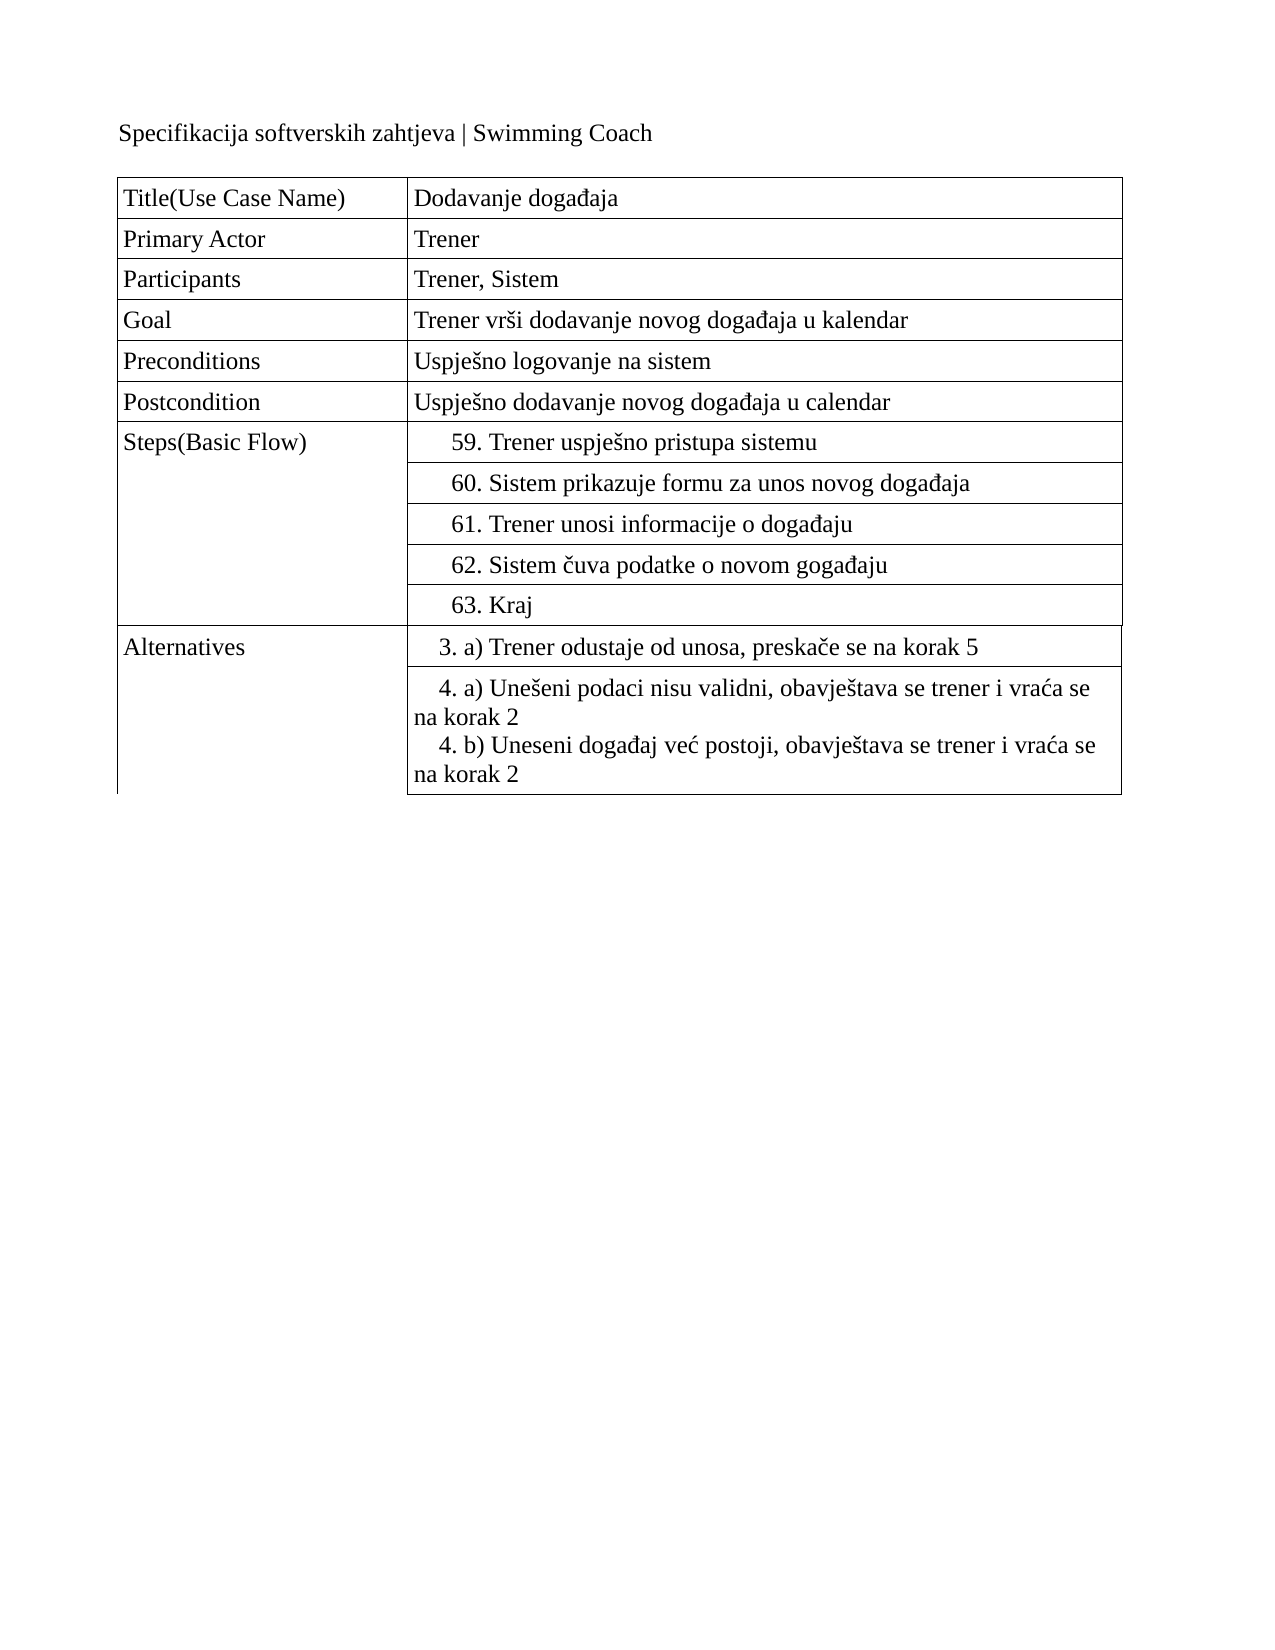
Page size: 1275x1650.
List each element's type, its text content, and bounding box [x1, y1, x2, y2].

table_cell 4. a) Unešeni podaci nisu validni, obavještava se trener i vraća se na korak 2 4. b) Uneseni događaj već postoji, obavještava se trener i vraća se na korak 2 [408, 667, 1121, 794]
table_cell Postcondition [118, 382, 407, 421]
table_cell Sistem čuva podatke o novom gogađaju [408, 545, 1122, 584]
table_cell Sistem prikazuje formu za unos novog događaja [408, 463, 1122, 503]
table_cell Trener, Sistem [408, 259, 1122, 299]
table_cell Uspješno dodavanje novog događaja u calendar [408, 382, 1122, 421]
table_cell Participants [118, 259, 407, 299]
table_header Title(Use Case Name) [118, 178, 407, 218]
table_cell Kraj [408, 585, 1122, 625]
table_cell Trener [408, 219, 1122, 258]
table_cell Trener vrši dodavanje novog događaja u kalendar [408, 300, 1122, 340]
table_cell Trener unosi informacije o događaju [408, 504, 1122, 543]
table_cell Goal [118, 300, 407, 340]
table_cell Uspješno logovanje na sistem [408, 341, 1122, 381]
table_header Dodavanje događaja [408, 178, 1122, 218]
table_cell 3. a) Trener odustaje od unosa, preskače se na korak 5 [408, 626, 1121, 666]
table_cell Preconditions [118, 341, 407, 381]
table_cell Alternatives [118, 626, 407, 794]
table_cell Steps(Basic Flow) [118, 422, 407, 625]
table_cell Primary Actor [118, 219, 407, 258]
table_cell Trener uspješno pristupa sistemu [408, 422, 1122, 462]
